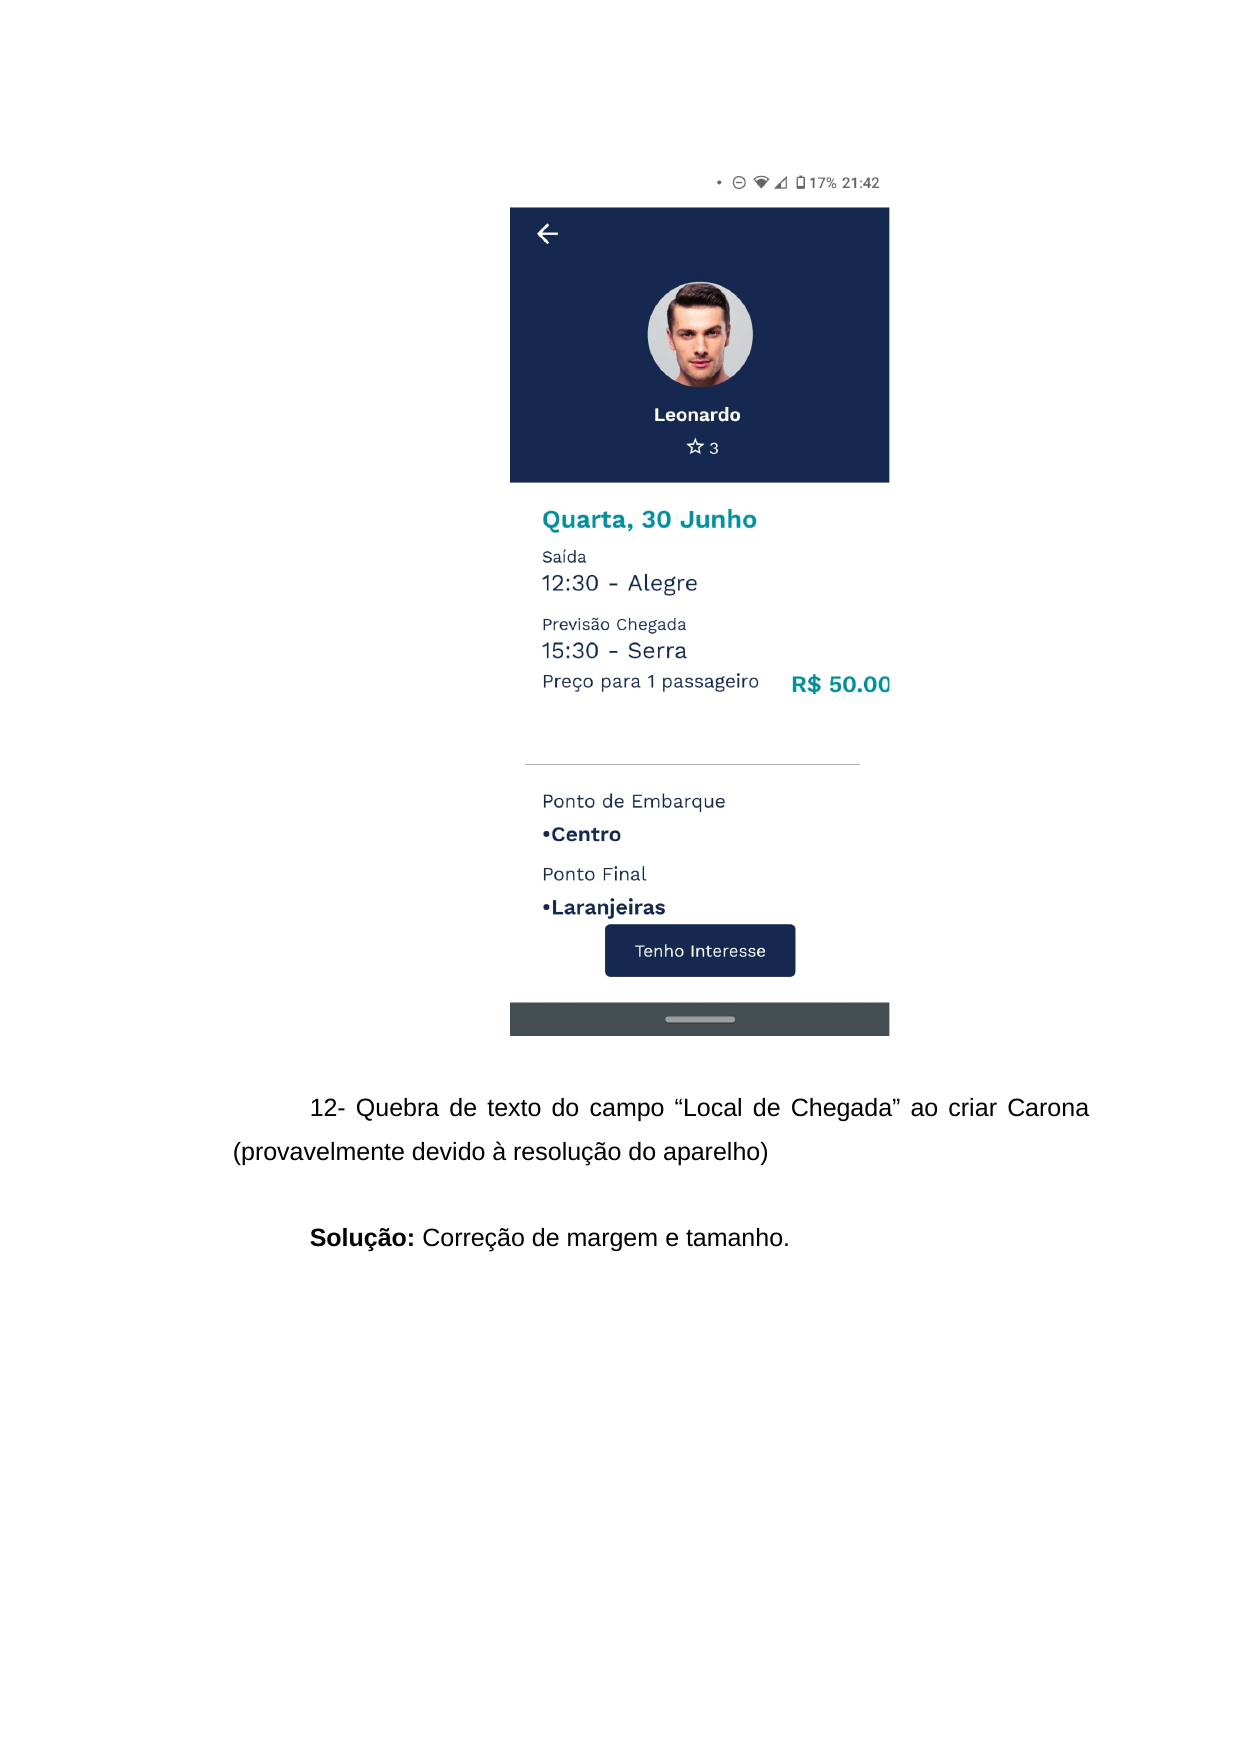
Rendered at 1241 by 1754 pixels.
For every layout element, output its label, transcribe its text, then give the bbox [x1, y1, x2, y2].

picture [510, 150, 890, 1036]
text Solução: Correção de margem e tamanho. [233, 1223, 1090, 1251]
text 12- Quebra de texto do campo “Local de Chegada” ao criar Carona (provavelmente devido à resolução do aparelho) [233, 1093, 1090, 1165]
